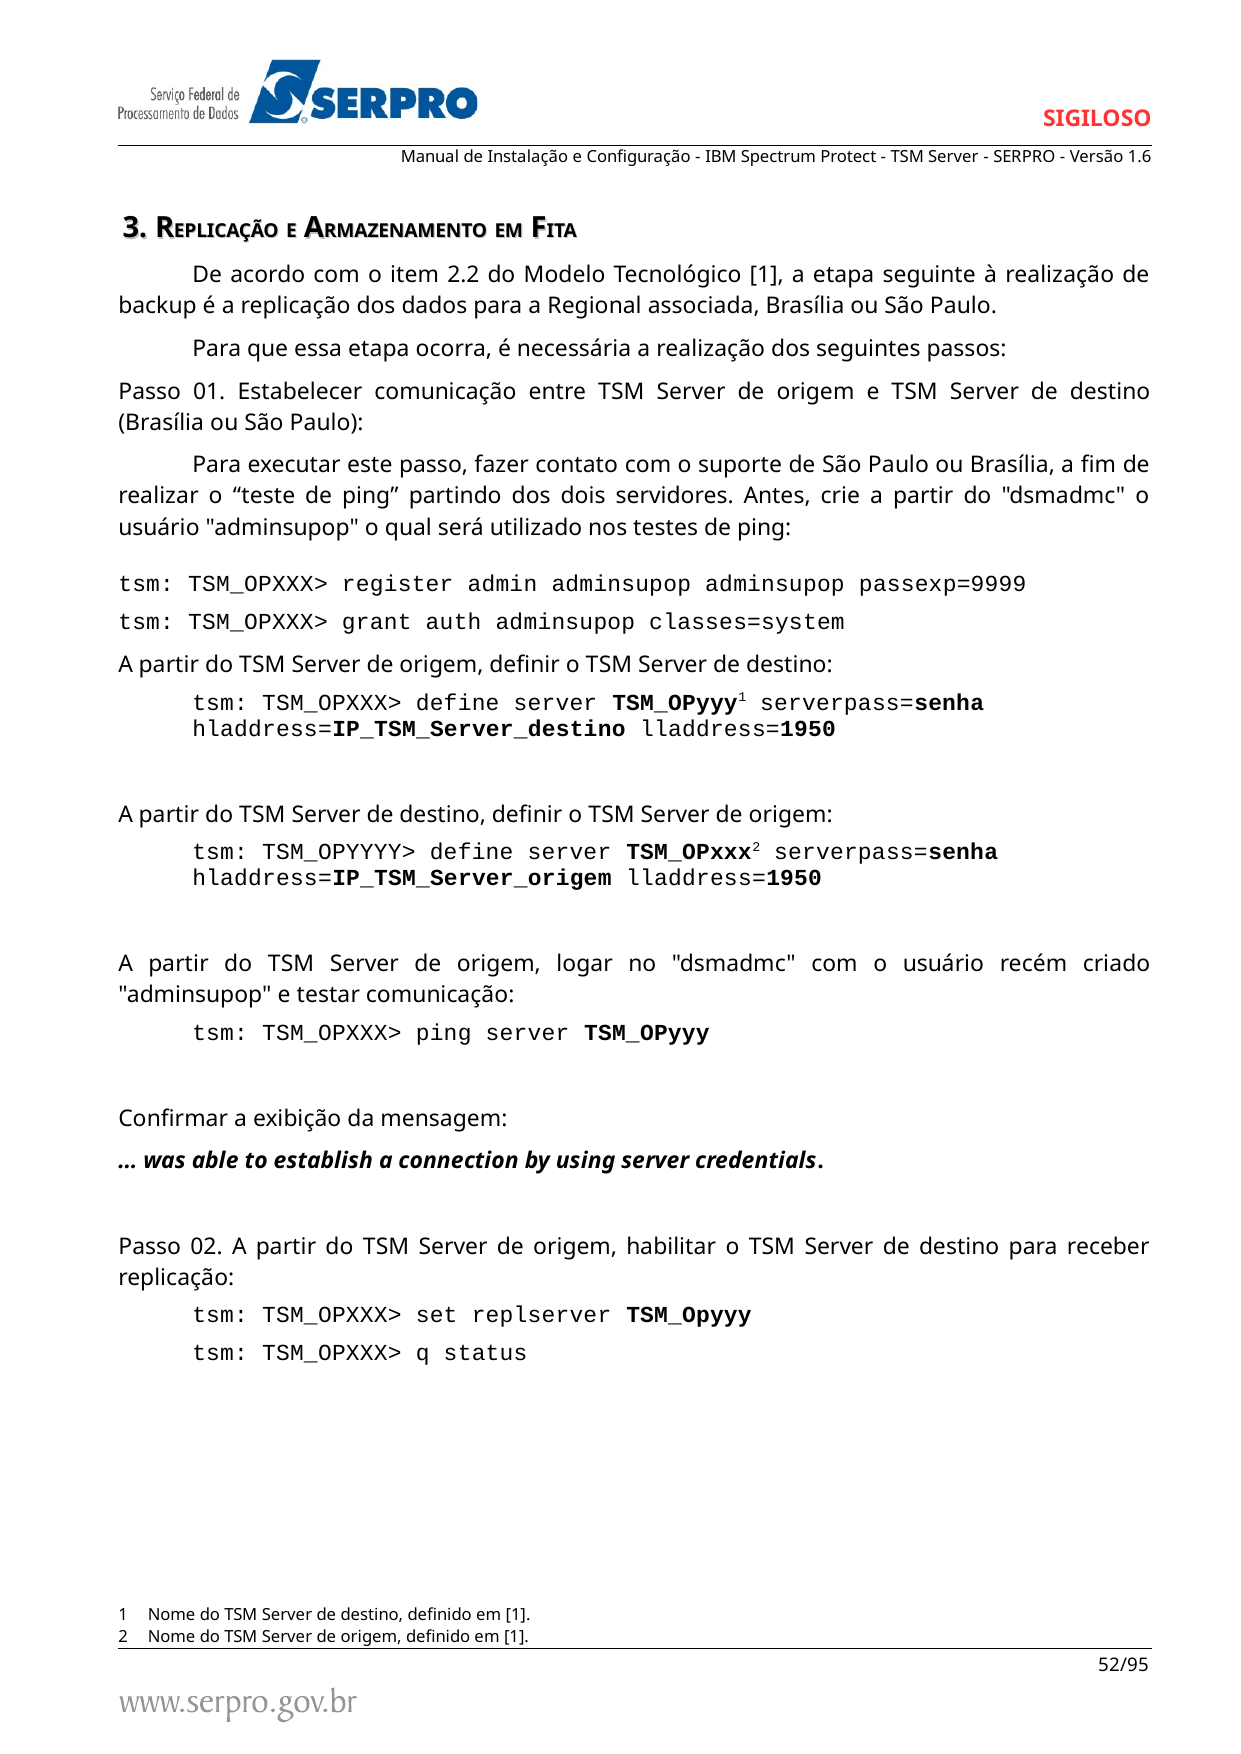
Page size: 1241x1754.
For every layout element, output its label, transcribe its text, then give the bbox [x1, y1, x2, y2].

text tsm: TSM_OPXXX> ping server TSM_OPyyy [192, 1021, 1152, 1047]
text Para que essa etapa ocorra, é necessária a realização dos seguintes passos: [118, 332, 1152, 363]
text … was able to establish a connection by using server credentials. [118, 1144, 1152, 1176]
picture [118, 59, 478, 124]
text tsm: TSM_OPXXX> q status [192, 1342, 1152, 1368]
text tsm: TSM_OPXXX> define server TSM_OPyyy serverpass=senha hladdress=IP_TSM_Server_destino lladdress=1950 [192, 691, 1152, 743]
text A partir do TSM Server de origem, definir o TSM Server de destino: [118, 648, 1152, 679]
text De acordo com o item 2.2 do Modelo Tecnológico [1], a etapa seguinte à realização de backup é a replicação dos dados para a Regional associada, Brasília ou São Paulo. [118, 258, 1152, 320]
text Nome do TSM Server de origem, definido em [1]. [118, 1625, 1152, 1648]
text A partir do TSM Server de destino, definir o TSM Server de origem: [118, 798, 1152, 829]
text Confirmar a exibição da mensagem: [118, 1102, 1152, 1133]
text tsm: TSM_OPXXX> grant auth adminsupop classes=system [118, 610, 1152, 636]
text Passo 02. A partir do TSM Server de origem, habilitar o TSM Server de destino para receber replicação: [118, 1230, 1152, 1292]
text Passo 01. Estabelecer comunicação entre TSM Server de origem e TSM Server de destino (Brasília ou São Paulo): [118, 374, 1152, 437]
subtitle Replicação e Armazenamento em Fita [118, 207, 1152, 246]
text tsm: TSM_OPYYYY> define server TSM_OPxxx serverpass=senha hladdress=IP_TSM_Server_origem lladdress=1950 [192, 841, 1152, 893]
text Para executar este passo, fazer contato com o suporte de São Paulo ou Brasília, a fim de realizar o “teste de ping” partindo dos dois servidores. Antes, crie a partir do "dsmadmc" o usuário "adminsupop" o qual será utilizado nos testes de ping: tsm: TSM_OPXXX> register admin adminsupop adminsupop passexp=9999 [118, 448, 1152, 599]
text tsm: TSM_OPXXX> set replserver TSM_Opyyy [192, 1304, 1152, 1330]
text A partir do TSM Server de origem, logar no "dsmadmc" com o usuário recém criado "adminsupop" e testar comunicação: [118, 947, 1152, 1009]
text Nome do TSM Server de destino, definido em [1]. [118, 1603, 1152, 1625]
